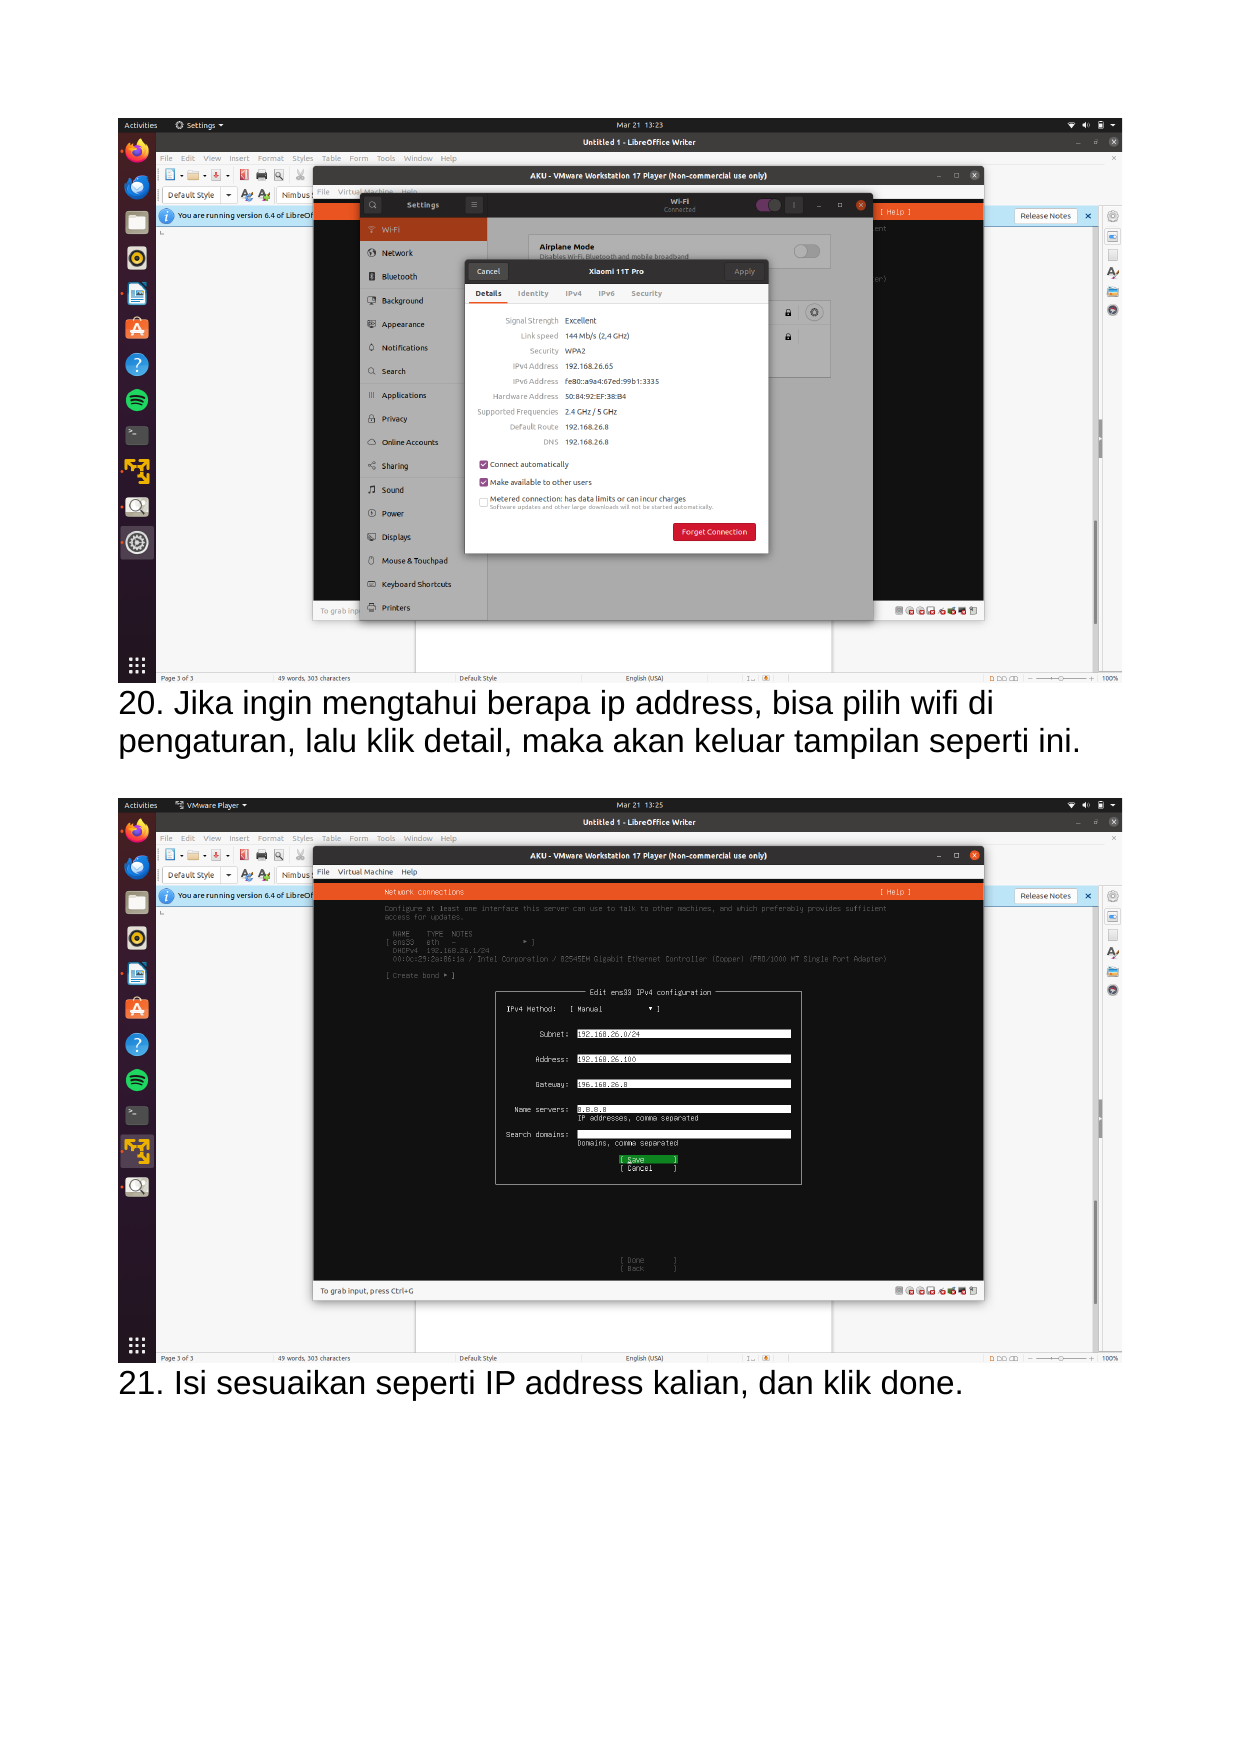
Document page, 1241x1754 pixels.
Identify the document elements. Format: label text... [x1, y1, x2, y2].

picture [118, 118, 1123, 683]
text 20. Jika ingin mengtahui berapa ip address, bisa pilih wifi di pengaturan, lalu klik detail, maka akan keluar tampilan seperti ini. [118, 683, 1122, 760]
picture [118, 798, 1123, 1363]
text 21. Isi sesuaikan seperti IP address kalian, dan klik done. [118, 1363, 1122, 1401]
